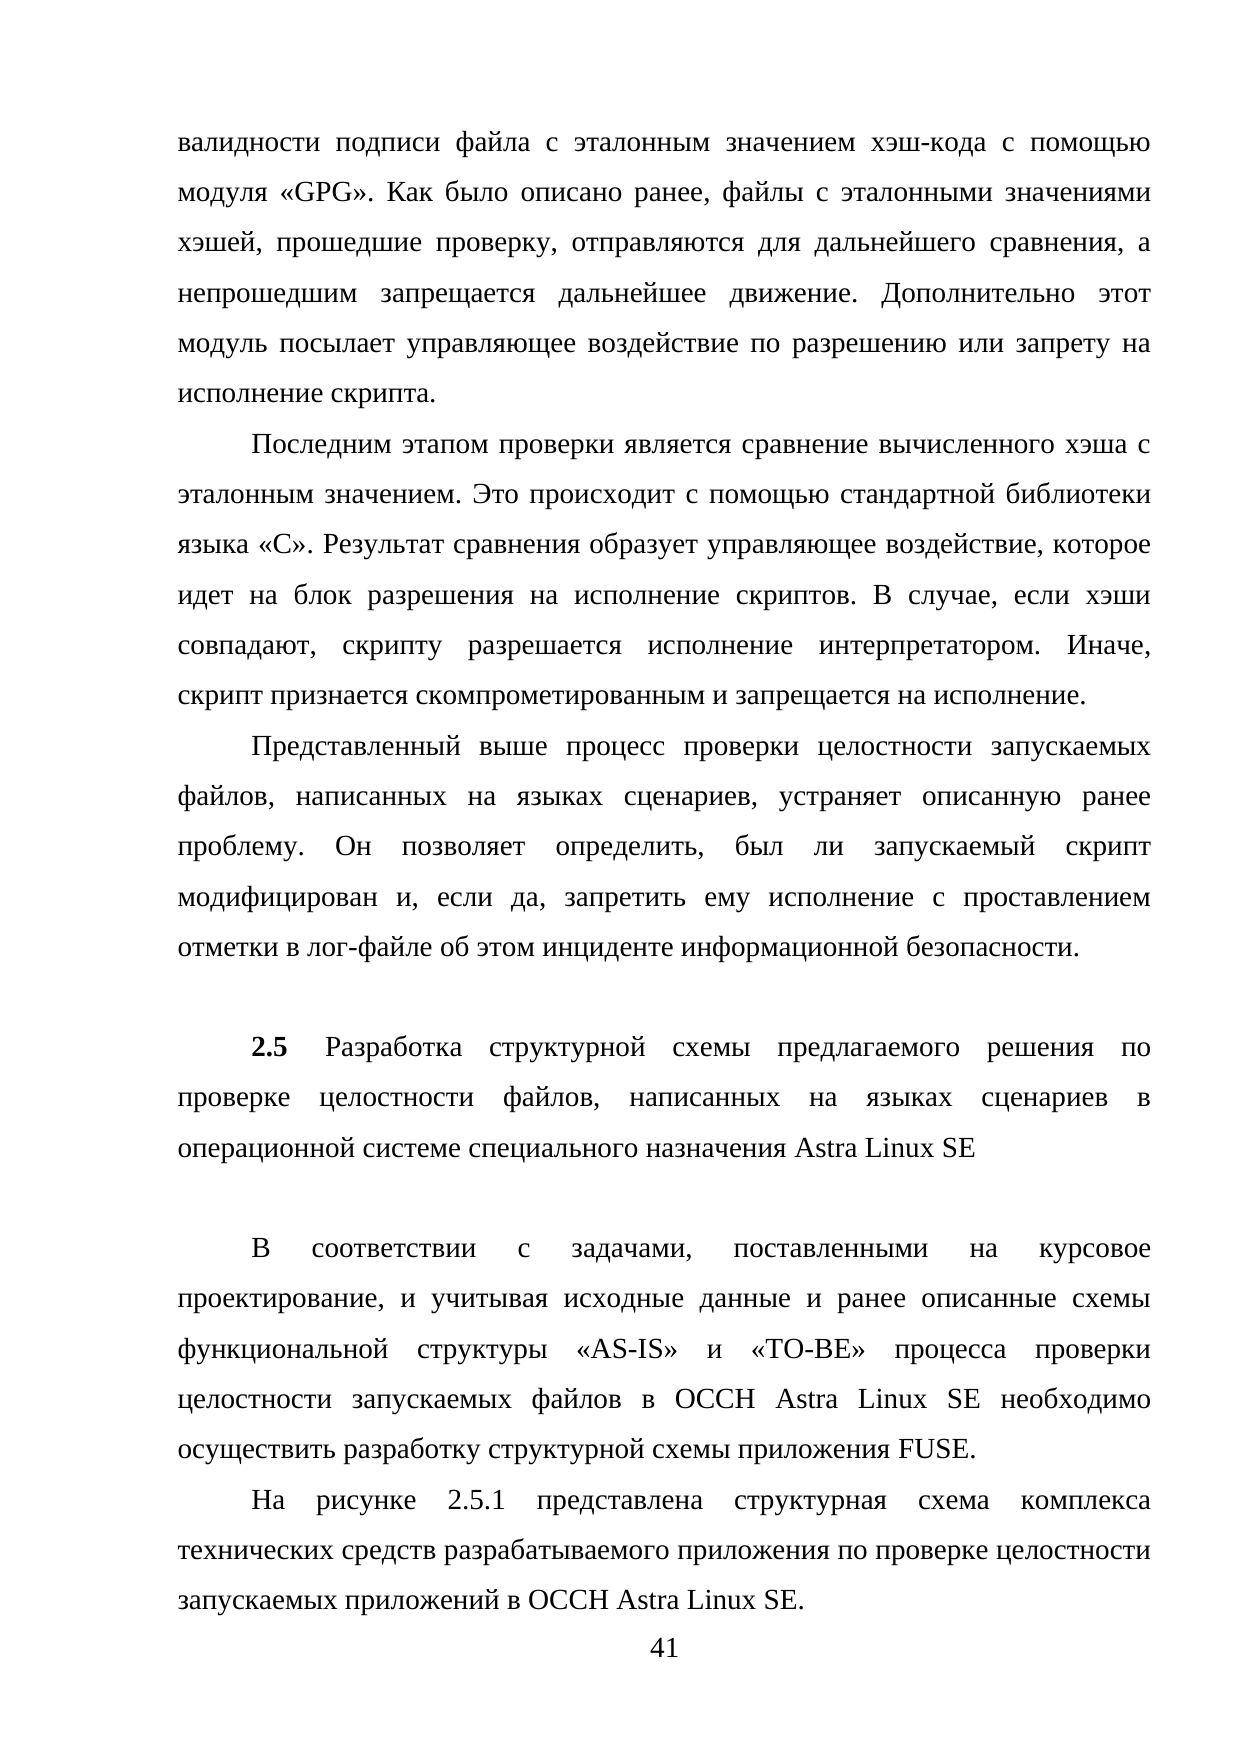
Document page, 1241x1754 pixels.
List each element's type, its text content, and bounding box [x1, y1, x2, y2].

text В соответствии с задачами, поставленными на курсовое проектирование, и учитывая исходные данные и ранее описанные схемы функциональной структуры «AS-IS» и «TO-BE» процесса проверки целостности запускаемых файлов в ОССН Astra Linux SE необходимо осуществить разработку структурной схемы приложения FUSE. [177, 1230, 1152, 1465]
text Последним этапом проверки является сравнение вычисленного хэша с эталонным значением. Это происходит с помощью стандартной библиотеки языка «С». Результат сравнения образует управляющее воздействие, которое идет на блок разрешения на исполнение скриптов. В случае, если хэши совпадают, скрипту разрешается исполнение интерпретатором. Иначе, скрипт признается скомпрометированным и запрещается на исполнение. [177, 426, 1152, 711]
list Разработка структурной схемы предлагаемого решения по проверке целостности файлов, написанных на языках сценариев в операционной системе специального назначения Astra Linux SE [177, 1029, 1152, 1163]
text Представленный выше процесс проверки целостности запускаемых файлов, написанных на языках сценариев, устраняет описанную ранее проблему. Он позволяет определить, был ли запускаемый скрипт модифицирован и, если да, запретить ему исполнение с проставлением отметки в лог-файле об этом инциденте информационной безопасности. [177, 728, 1152, 962]
text На рисунке 2.5.1 представлена структурная схема комплекса технических средств разрабатываемого приложения по проверке целостности запускаемых приложений в ОССН Astra Linux SE. [177, 1482, 1152, 1616]
text валидности подписи файла с эталонным значением хэш-кода с помощью модуля «GPG». Как было описано ранее, файлы с эталонными значениями хэшей, прошедшие проверку, отправляются для дальнейшего сравнения, а непрошедшим запрещается дальнейшее движение. Дополнительно этот модуль посылает управляющее воздействие по разрешению или запрету на исполнение скрипта. [177, 124, 1152, 409]
